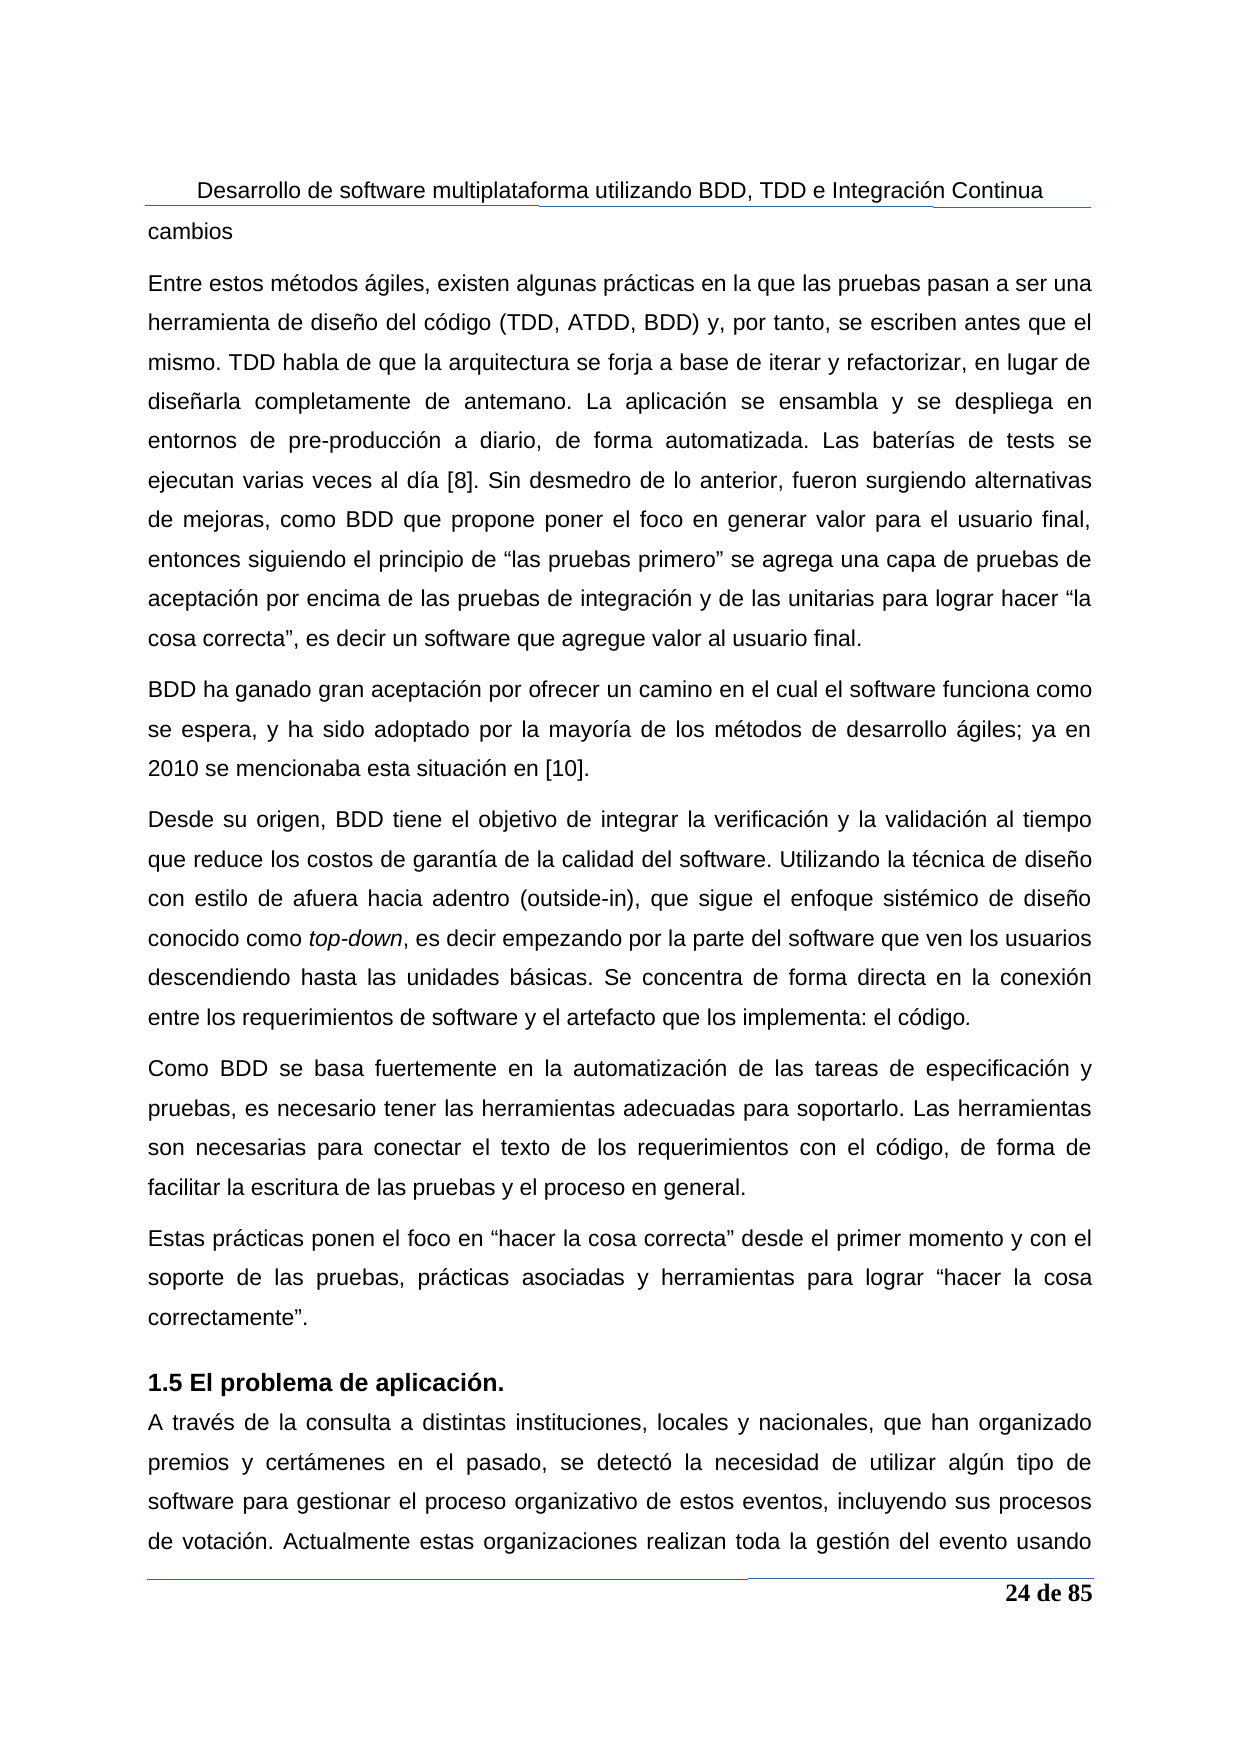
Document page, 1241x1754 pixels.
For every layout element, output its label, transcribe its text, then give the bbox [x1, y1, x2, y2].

text cambios [148, 218, 1093, 245]
text Estas prácticas ponen el foco en “hacer la cosa correcta” desde el primer momento y con el soporte de las pruebas, prácticas asociadas y herramientas para lograr “hacer la cosa correctamente”. [148, 1225, 1093, 1330]
text Desde su origen, BDD tiene el objetivo de integrar la verificación y la validación al tiempo que reduce los costos de garantía de la calidad del software. Utilizando la técnica de diseño con estilo de afuera hacia adentro (outside-in), que sigue el enfoque sistémico de diseño conocido como top-down, es decir empezando por la parte del software que ven los usuarios descendiendo hasta las unidades básicas. Se concentra de forma directa en la conexión entre los requerimientos de software y el artefacto que los implementa: el código. [148, 806, 1093, 1030]
text Entre estos métodos ágiles, existen algunas prácticas en la que las pruebas pasan a ser una herramienta de diseño del código (TDD, ATDD, BDD) y, por tanto, se escriben antes que el mismo. TDD habla de que la arquitectura se forja a base de iterar y refactorizar, en lugar de diseñarla completamente de antemano. La aplicación se ensambla y se despliega en entornos de pre-producción a diario, de forma automatizada. Las baterías de tests se ejecutan varias veces al día [8]. Sin desmedro de lo anterior, fueron surgiendo alternativas de mejoras, como BDD que propone poner el foco en generar valor para el usuario final, entonces siguiendo el principio de “las pruebas primero” se agrega una capa de pruebas de aceptación por encima de las pruebas de integración y de las unitarias para lograr hacer “la cosa correcta”, es decir un software que agregue valor al usuario final. [148, 269, 1093, 651]
text BDD ha ganado gran aceptación por ofrecer un camino en el cual el software funciona como se espera, y ha sido adoptado por la mayoría de los métodos de desarrollo ágiles; ya en 2010 se mencionaba esta situación en [10]. [148, 676, 1093, 781]
subtitle 1.5 El problema de aplicación. [148, 1368, 1093, 1397]
text Como BDD se basa fuertemente en la automatización de las tareas de especificación y pruebas, es necesario tener las herramientas adecuadas para soportarlo. Las herramientas son necesarias para conectar el texto de los requerimientos con el código, de forma de facilitar la escritura de las pruebas y el proceso en general. [148, 1055, 1093, 1200]
text A través de la consulta a distintas instituciones, locales y nacionales, que han organizado premios y certámenes en el pasado, se detectó la necesidad de utilizar algún tipo de software para gestionar el proceso organizativo de estos eventos, incluyendo sus procesos de votación. Actualmente estas organizaciones realizan toda la gestión del evento usando [148, 1409, 1093, 1554]
